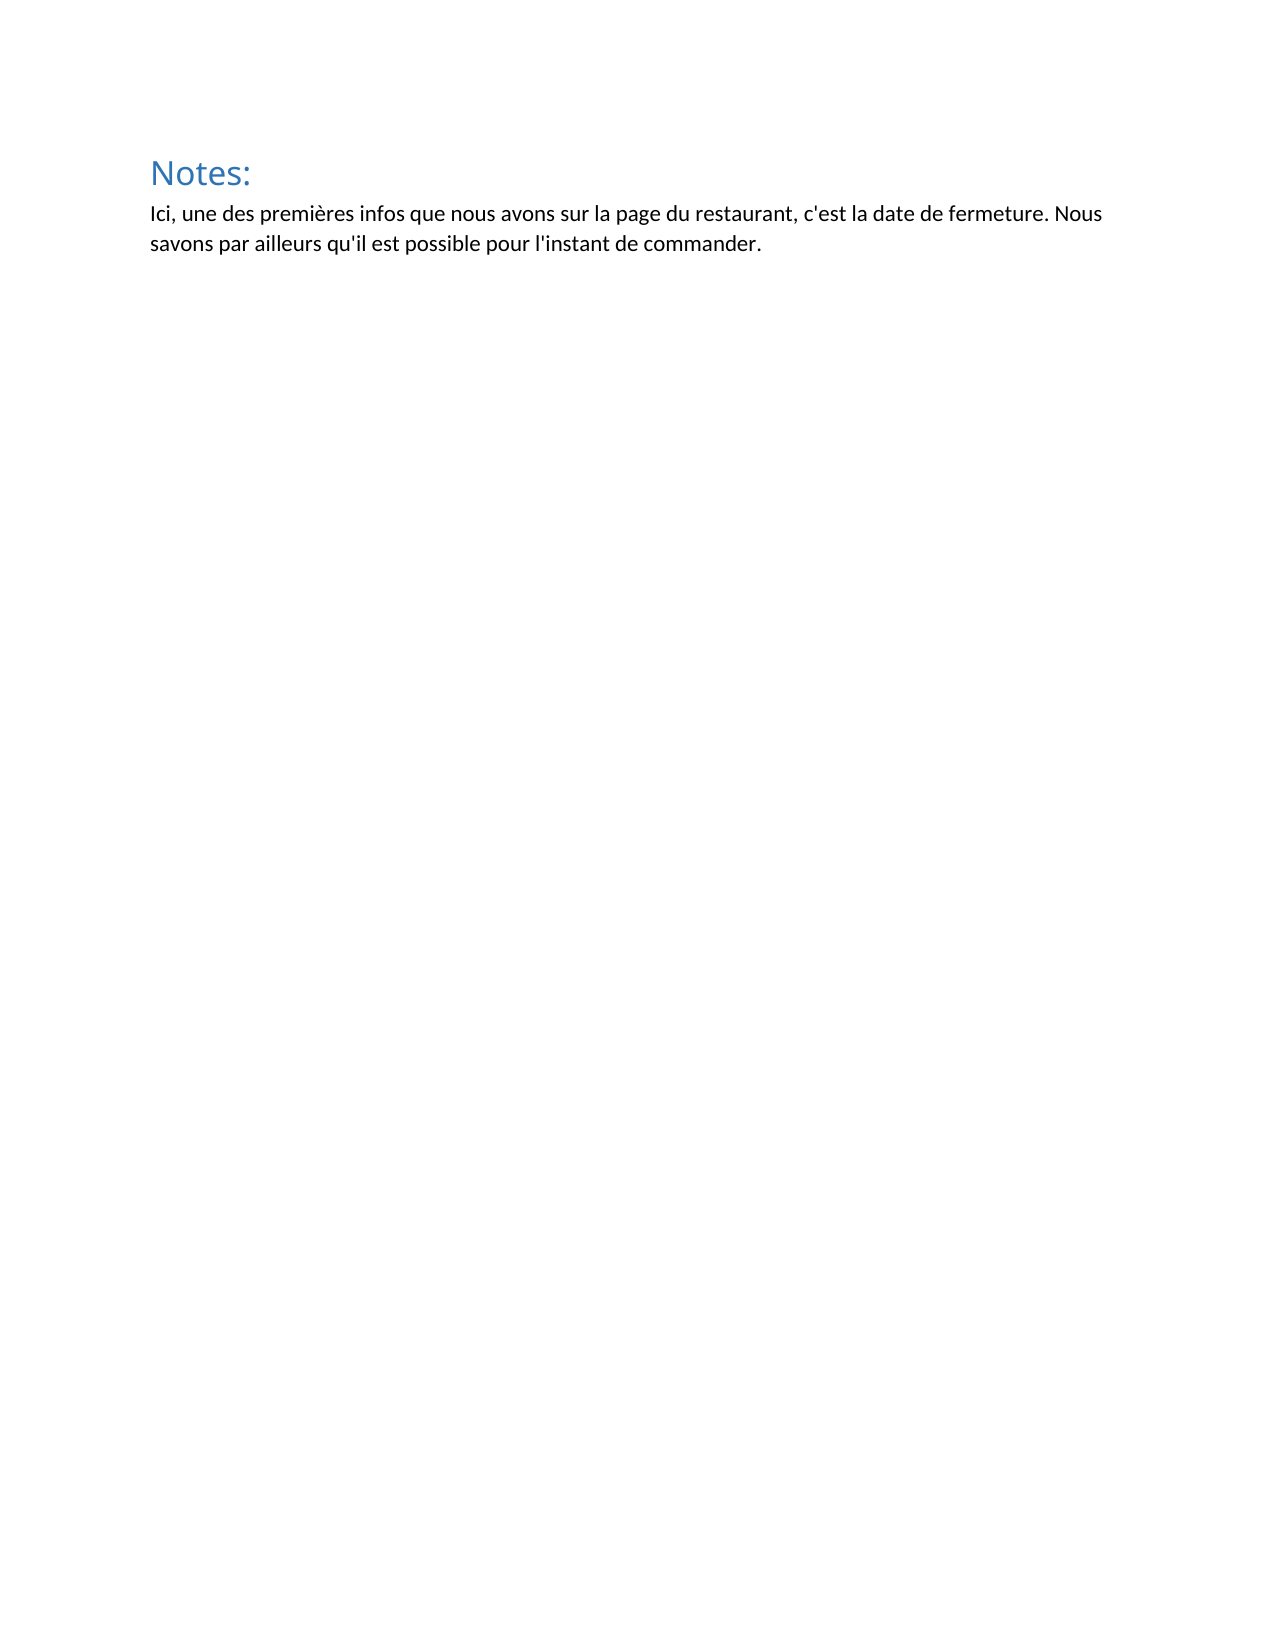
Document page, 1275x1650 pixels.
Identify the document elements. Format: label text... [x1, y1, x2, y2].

text Ici, une des premières infos que nous avons sur la page du restaurant, c'est la date de fermeture. Nous savons par ailleurs qu'il est possible pour l'instant de commander. [150, 199, 1125, 257]
subtitle Notes: [150, 150, 1125, 195]
